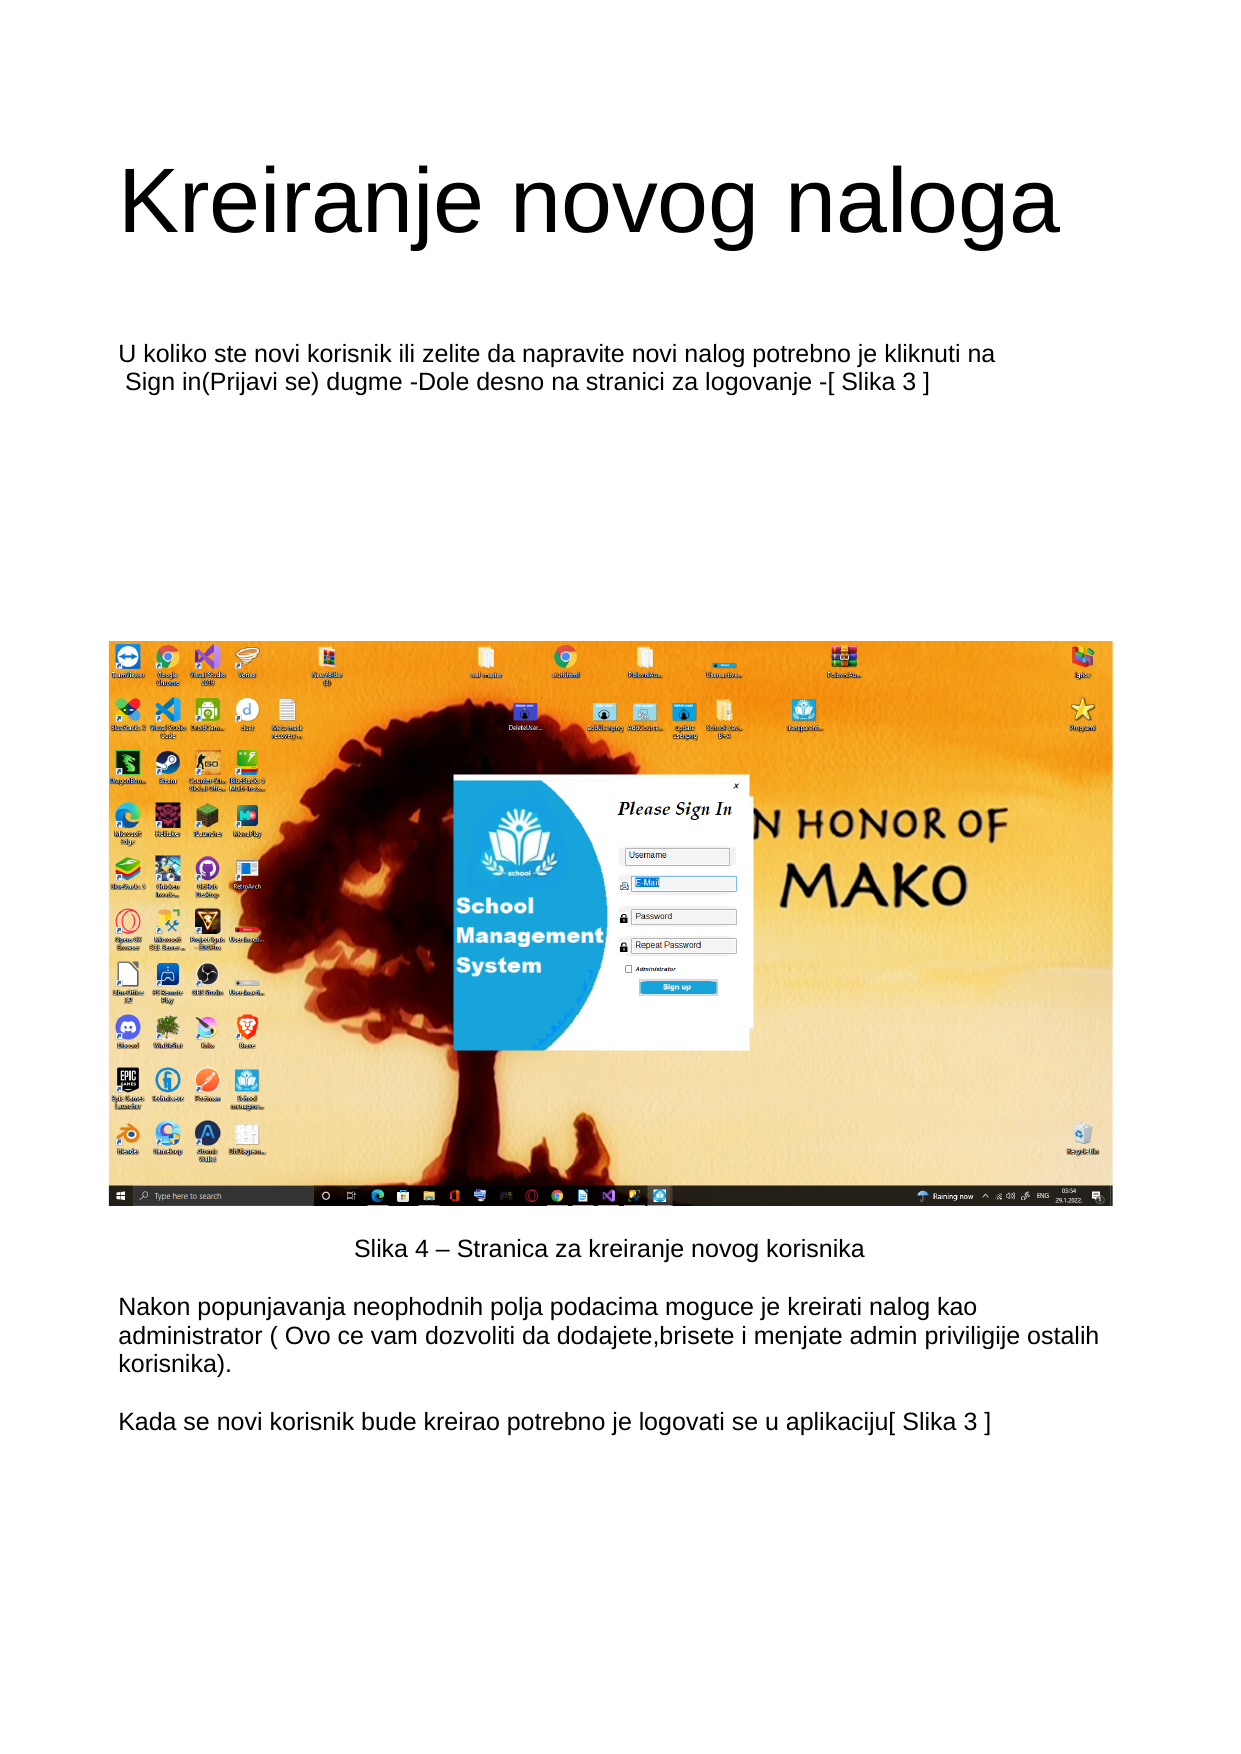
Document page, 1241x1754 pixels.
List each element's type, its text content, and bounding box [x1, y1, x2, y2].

text Sign in(Prijavi se) dugme -Dole desno na stranici za logovanje -[ Slika 3 ] [118, 367, 1122, 396]
text Slika 4 – Stranica za kreiranje novog korisnika [118, 1234, 1122, 1263]
text Nakon popunjavanja neophodnih polja podacima moguce je kreirati nalog kao administrator ( Ovo ce vam dozvoliti da dodajete,brisete i menjate admin priviligije ostalih korisnika). [118, 1292, 1122, 1378]
text Kada se novi korisnik bude kreirao potrebno je logovati se u aplikaciju[ Slika 3 ] [118, 1407, 1122, 1436]
text Kreiranje novog naloga [118, 147, 1122, 252]
picture [108, 641, 1113, 1206]
text U koliko ste novi korisnik ili zelite da napravite novi nalog potrebno je kliknuti na [118, 338, 1122, 367]
